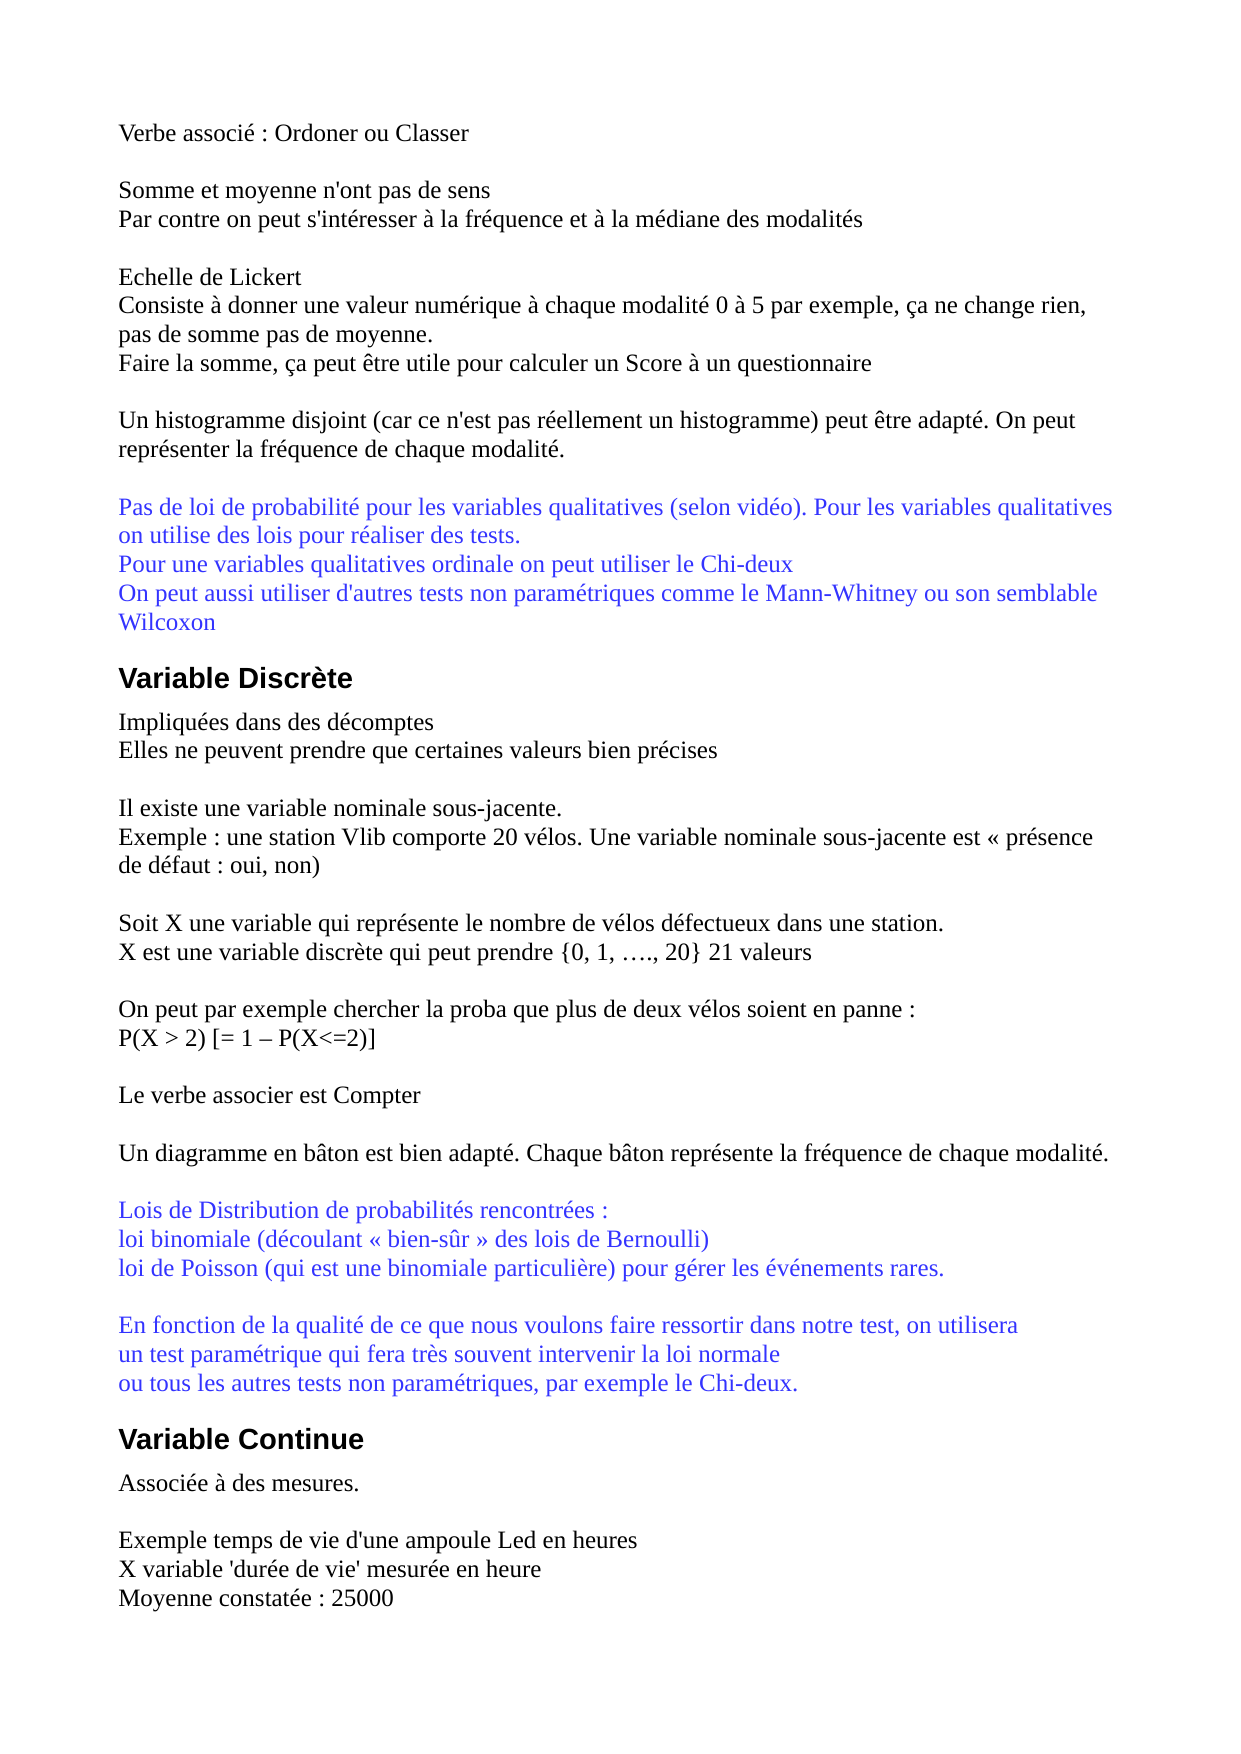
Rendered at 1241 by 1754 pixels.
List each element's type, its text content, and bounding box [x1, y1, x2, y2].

text loi binomiale (découlant « bien-sûr » des lois de Bernoulli) [118, 1224, 1122, 1253]
text Moyenne constatée : 25000 [118, 1583, 1122, 1611]
text loi de Poisson (qui est une binomiale particulière) pour gérer les événements rares. [118, 1253, 1122, 1282]
text Exemple temps de vie d'une ampoule Led en heures [118, 1525, 1122, 1554]
text Lois de Distribution de probabilités rencontrées : [118, 1195, 1122, 1224]
text Un histogramme disjoint (car ce n'est pas réellement un histogramme) peut être adapté. On peut représenter la fréquence de chaque modalité. [118, 406, 1122, 463]
text Il existe une variable nominale sous-jacente. [118, 793, 1122, 822]
text On peut aussi utiliser d'autres tests non paramétriques comme le Mann-Whitney ou son semblable Wilcoxon [118, 578, 1122, 636]
text Par contre on peut s'intéresser à la fréquence et à la médiane des modalités [118, 204, 1122, 233]
subtitle Variable Continue [118, 1422, 1122, 1455]
text X variable 'durée de vie' mesurée en heure [118, 1554, 1122, 1583]
text Associée à des mesures. [118, 1468, 1122, 1496]
text Verbe associé : Ordoner ou Classer [118, 118, 1122, 147]
text P(X > 2) [= 1 – P(X<=2)] [118, 1023, 1122, 1052]
text Le verbe associer est Compter [118, 1080, 1122, 1109]
text Exemple : une station Vlib comporte 20 vélos. Une variable nominale sous-jacente est « présence de défaut : oui, non) [118, 822, 1122, 879]
text On peut par exemple chercher la proba que plus de deux vélos soient en panne : [118, 994, 1122, 1023]
text Somme et moyenne n'ont pas de sens [118, 176, 1122, 204]
text un test paramétrique qui fera très souvent intervenir la loi normale [118, 1339, 1122, 1368]
text Soit X une variable qui représente le nombre de vélos défectueux dans une station. [118, 908, 1122, 937]
text Echelle de Lickert [118, 262, 1122, 291]
text Un diagramme en bâton est bien adapté. Chaque bâton représente la fréquence de chaque modalité. [118, 1138, 1122, 1167]
text Consiste à donner une valeur numérique à chaque modalité 0 à 5 par exemple, ça ne change rien, pas de somme pas de moyenne. [118, 291, 1122, 348]
text Faire la somme, ça peut être utile pour calculer un Score à un questionnaire [118, 348, 1122, 377]
text Elles ne peuvent prendre que certaines valeurs bien précises [118, 735, 1122, 764]
text ou tous les autres tests non paramétriques, par exemple le Chi-deux. [118, 1368, 1122, 1397]
text Impliquées dans des décomptes [118, 707, 1122, 735]
text X est une variable discrète qui peut prendre {0, 1, …., 20} 21 valeurs [118, 937, 1122, 965]
text Pas de loi de probabilité pour les variables qualitatives (selon vidéo). Pour les variables qualitatives on utilise des lois pour réaliser des tests. [118, 492, 1122, 549]
text Pour une variables qualitatives ordinale on peut utiliser le Chi-deux [118, 549, 1122, 578]
text En fonction de la qualité de ce que nous voulons faire ressortir dans notre test, on utilisera [118, 1310, 1122, 1339]
subtitle Variable Discrète [118, 661, 1122, 694]
